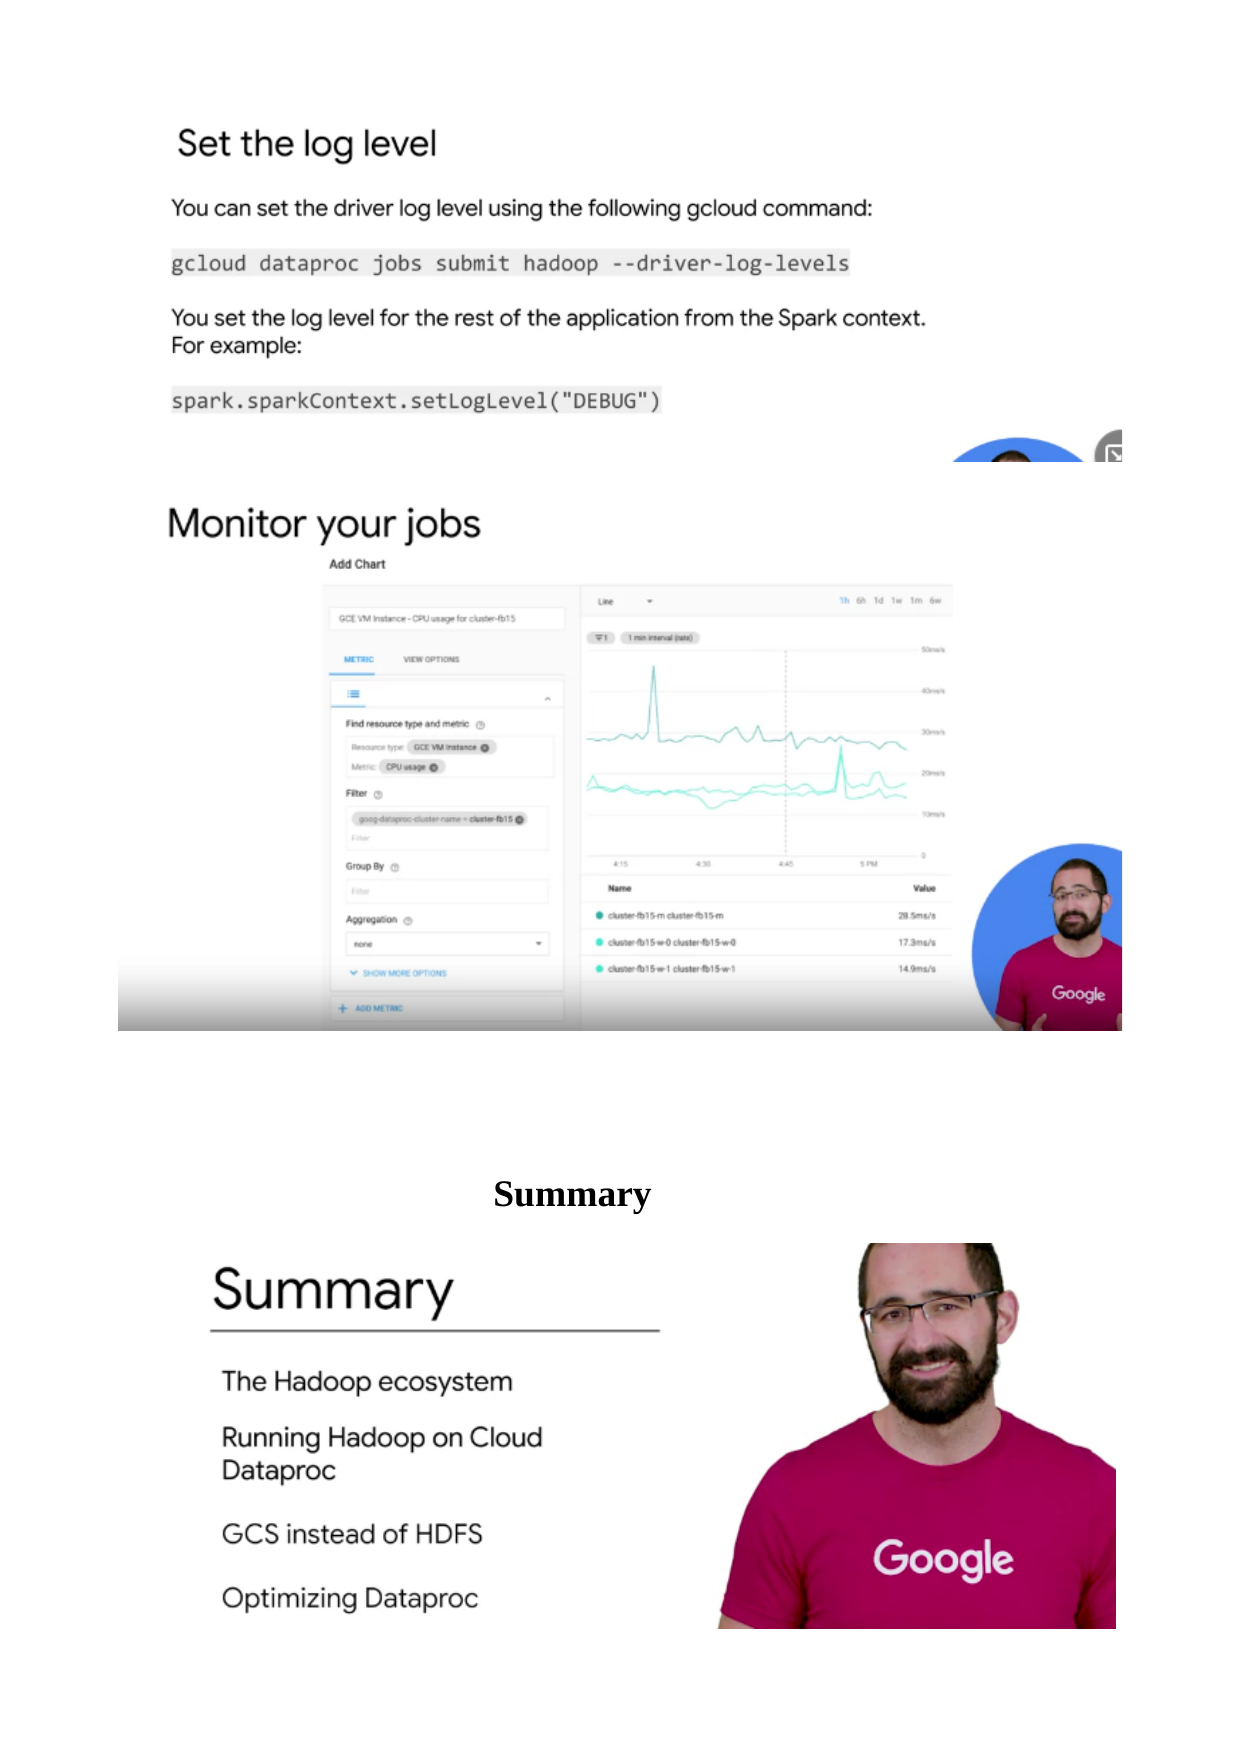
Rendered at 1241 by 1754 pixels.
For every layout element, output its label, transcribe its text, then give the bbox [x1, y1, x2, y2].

picture [111, 1243, 1116, 1629]
picture [118, 118, 1123, 462]
subtitle Summary [118, 1171, 1122, 1214]
picture [118, 490, 1123, 1031]
